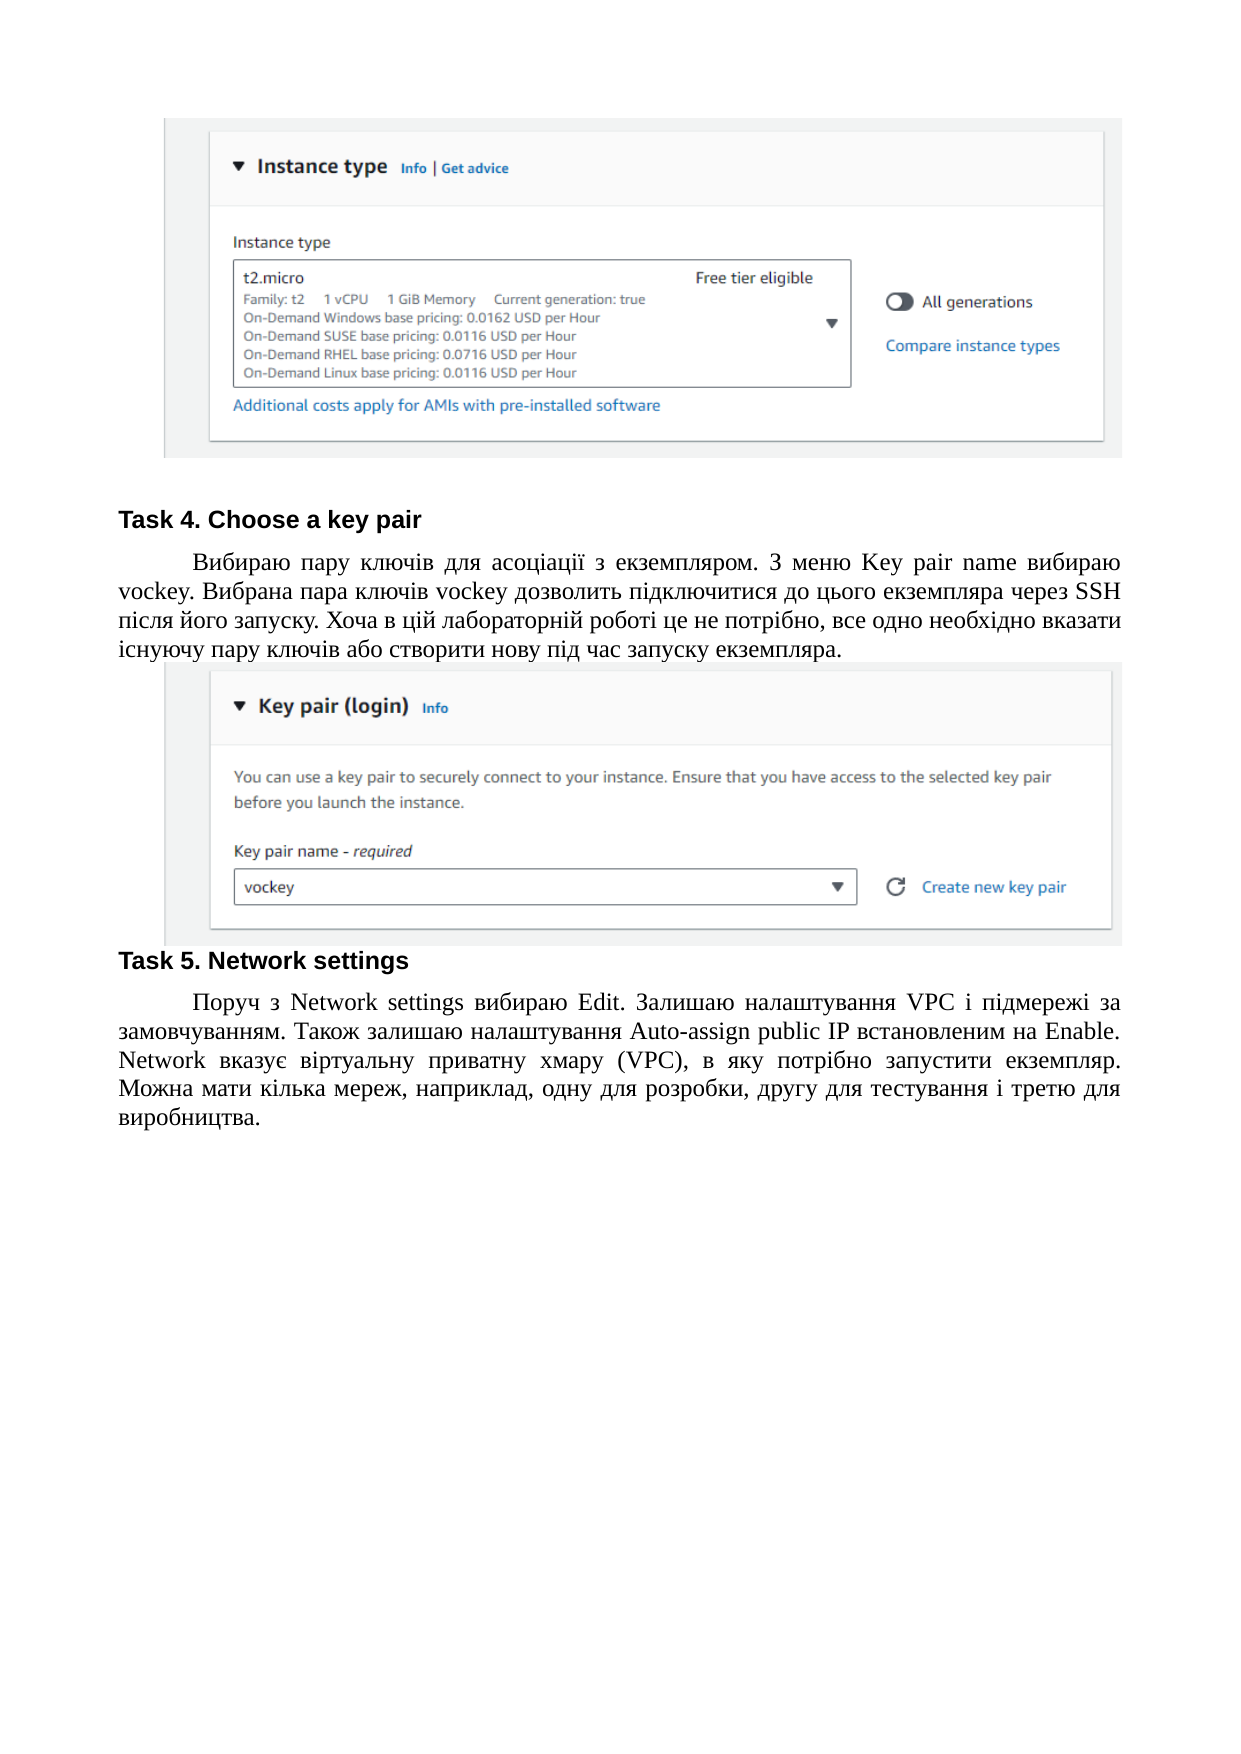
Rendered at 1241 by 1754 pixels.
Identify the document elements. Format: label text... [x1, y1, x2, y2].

picture [118, 118, 1123, 458]
picture [118, 662, 1123, 946]
text Вибираю пару ключів для асоціації з екземпляром. З меню Key pair name вибираю vockey. Вибрана пара ключів vockey дозволить підключитися до цього екземпляра через SSH після його запуску. Хоча в цій лабораторній роботі це не потрібно, все одно необхідно вказати існуючу пару ключів або створити нову під час запуску екземпляра. [118, 547, 1122, 662]
subtitle Task 4. Choose a key pair [118, 501, 1122, 535]
subtitle Task 5. Network settings [118, 946, 1122, 975]
text Поруч з Network settings вибираю Edit. Залишаю налаштування VPC і підмережі за замовчуванням. Також залишаю налаштування Auto-assign public IP встановленим на Enable. Network вказує віртуальну приватну хмару (VPC), в яку потрібно запустити екземпляр. Можна мати кілька мереж, наприклад, одну для розробки, другу для тестування і третю для виробництва. [118, 987, 1122, 1131]
